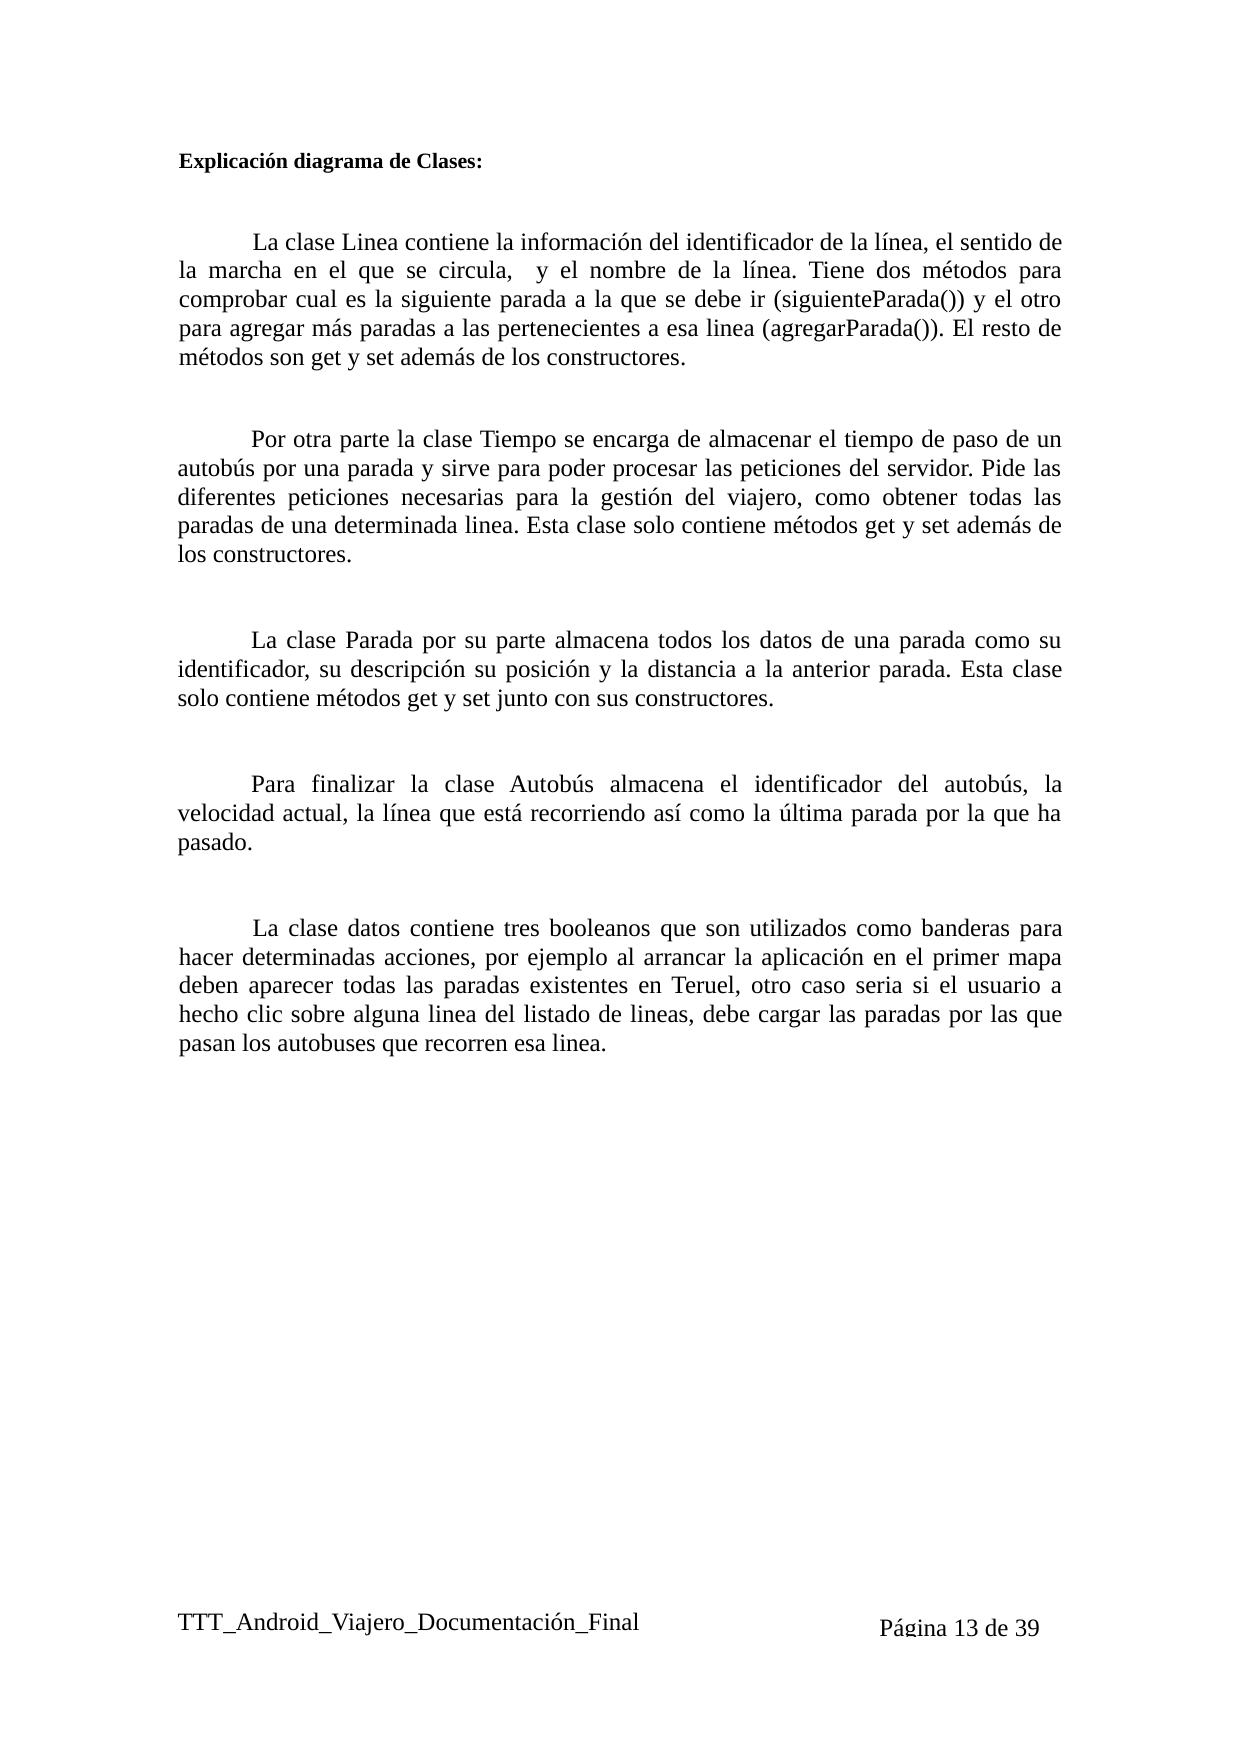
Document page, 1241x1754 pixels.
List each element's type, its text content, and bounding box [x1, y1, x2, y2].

subtitle Explicación diagrama de Clases: [179, 148, 1063, 173]
text La clase Parada por su parte almacena todos los datos de una parada como su identificador, su descripción su posición y la distancia a la anterior parada. Esta clase solo contiene métodos get y set junto con sus constructores. [177, 625, 1063, 712]
text Para finalizar la clase Autobús almacena el identificador del autobús, la velocidad actual, la línea que está recorriendo así como la última parada por la que ha pasado. [177, 769, 1063, 855]
text La clase Linea contiene la información del identificador de la línea, el sentido de la marcha en el que se circula, y el nombre de la línea. Tiene dos métodos para comprobar cual es la siguiente parada a la que se debe ir (siguienteParada()) y el otro para agregar más paradas a las pertenecientes a esa linea (agregarParada()). El resto de métodos son get y set además de los constructores. [179, 227, 1063, 370]
text La clase datos contiene tres booleanos que son utilizados como banderas para hacer determinadas acciones, por ejemplo al arrancar la aplicación en el primer mapa deben aparecer todas las paradas existentes en Teruel, otro caso seria si el usuario a hecho clic sobre alguna linea del listado de lineas, debe cargar las paradas por las que pasan los autobuses que recorren esa linea. [179, 913, 1063, 1057]
text Por otra parte la clase Tiempo se encarga de almacenar el tiempo de paso de un autobús por una parada y sirve para poder procesar las peticiones del servidor. Pide las diferentes peticiones necesarias para la gestión del viajero, como obtener todas las paradas de una determinada linea. Esta clase solo contiene métodos get y set además de los constructores. [177, 424, 1063, 568]
